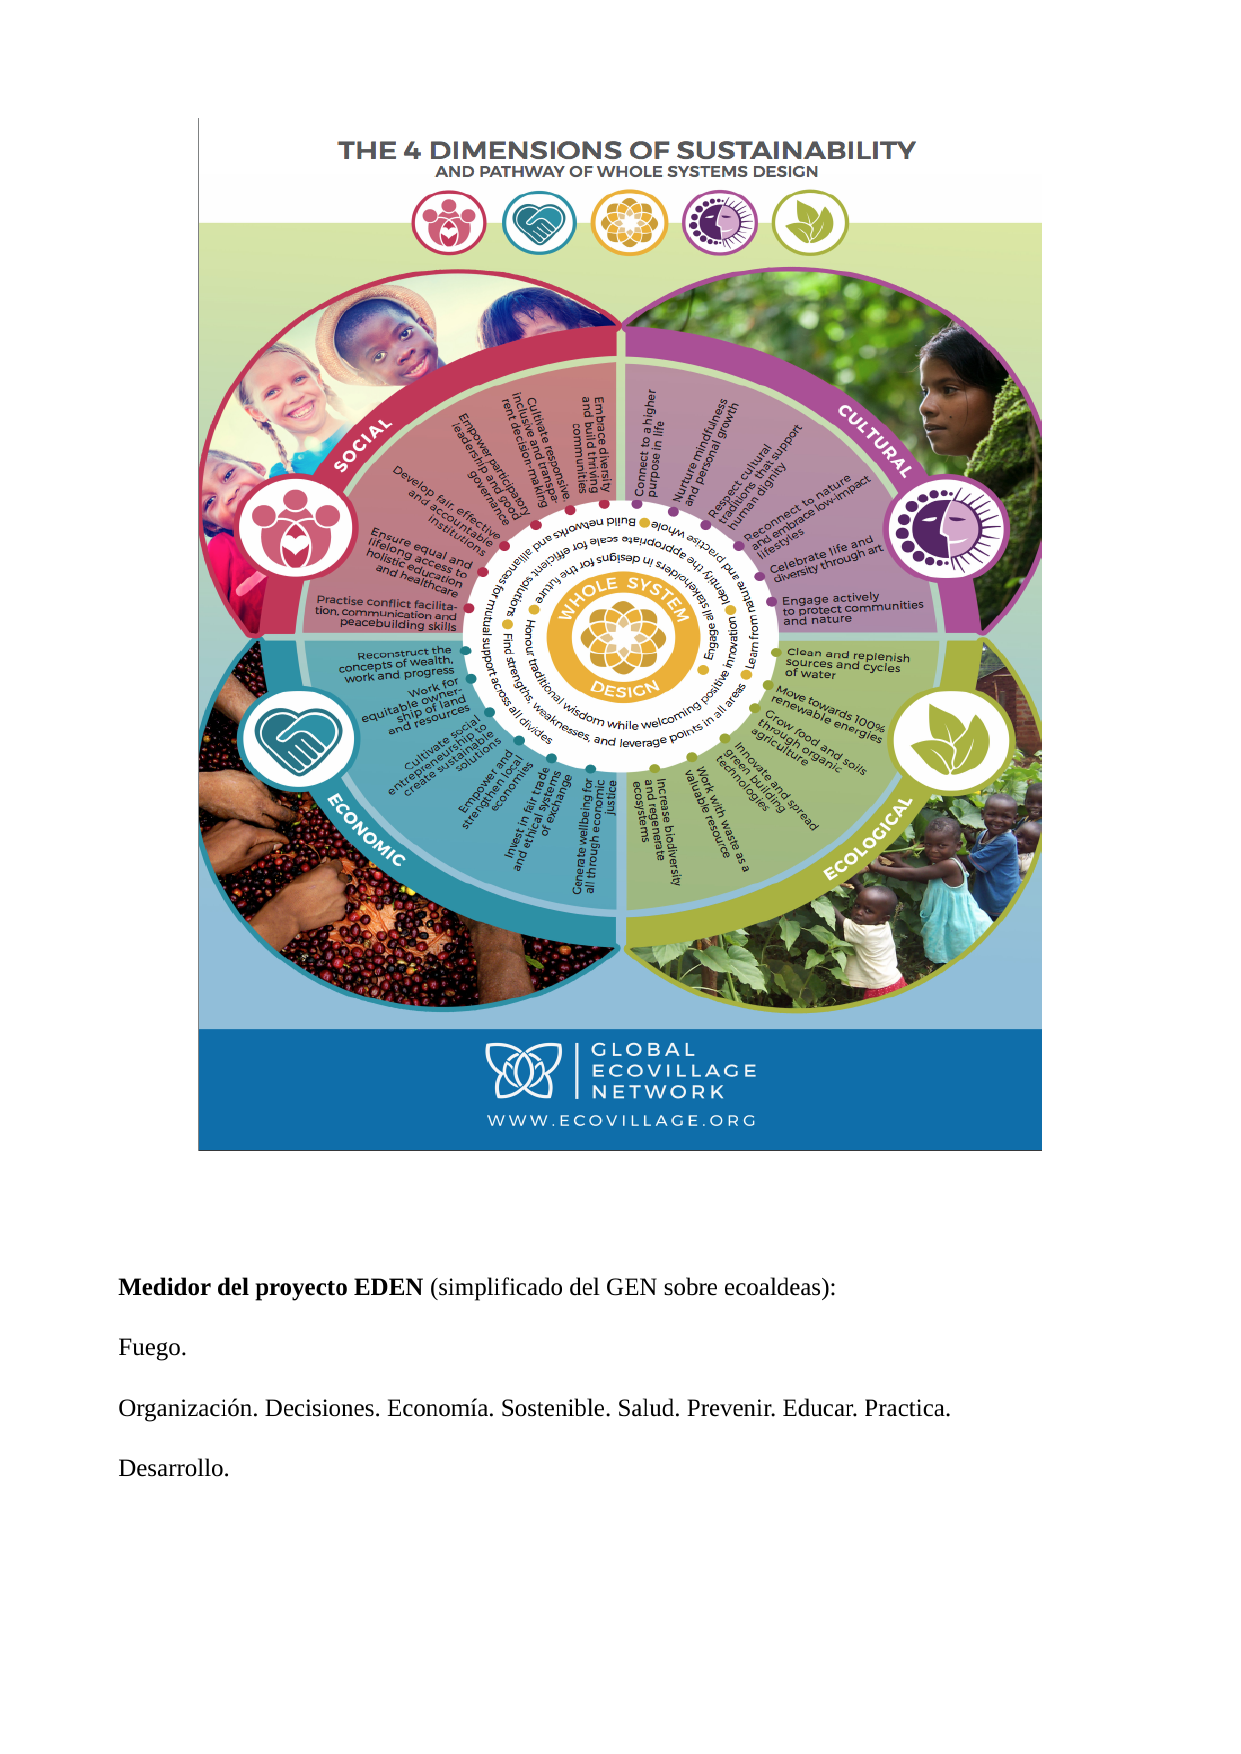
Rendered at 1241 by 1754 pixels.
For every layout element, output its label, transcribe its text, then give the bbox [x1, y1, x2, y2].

text Organización. Decisiones. Economía. Sostenible. Salud. Prevenir. Educar. Practica. [118, 1386, 1122, 1421]
picture [198, 118, 1042, 1151]
text Fuego. [118, 1326, 1122, 1361]
text Medidor del proyecto EDEN (simplificado del GEN sobre ecoaldeas): [118, 1265, 1122, 1301]
text Desarrollo. [118, 1446, 1122, 1482]
